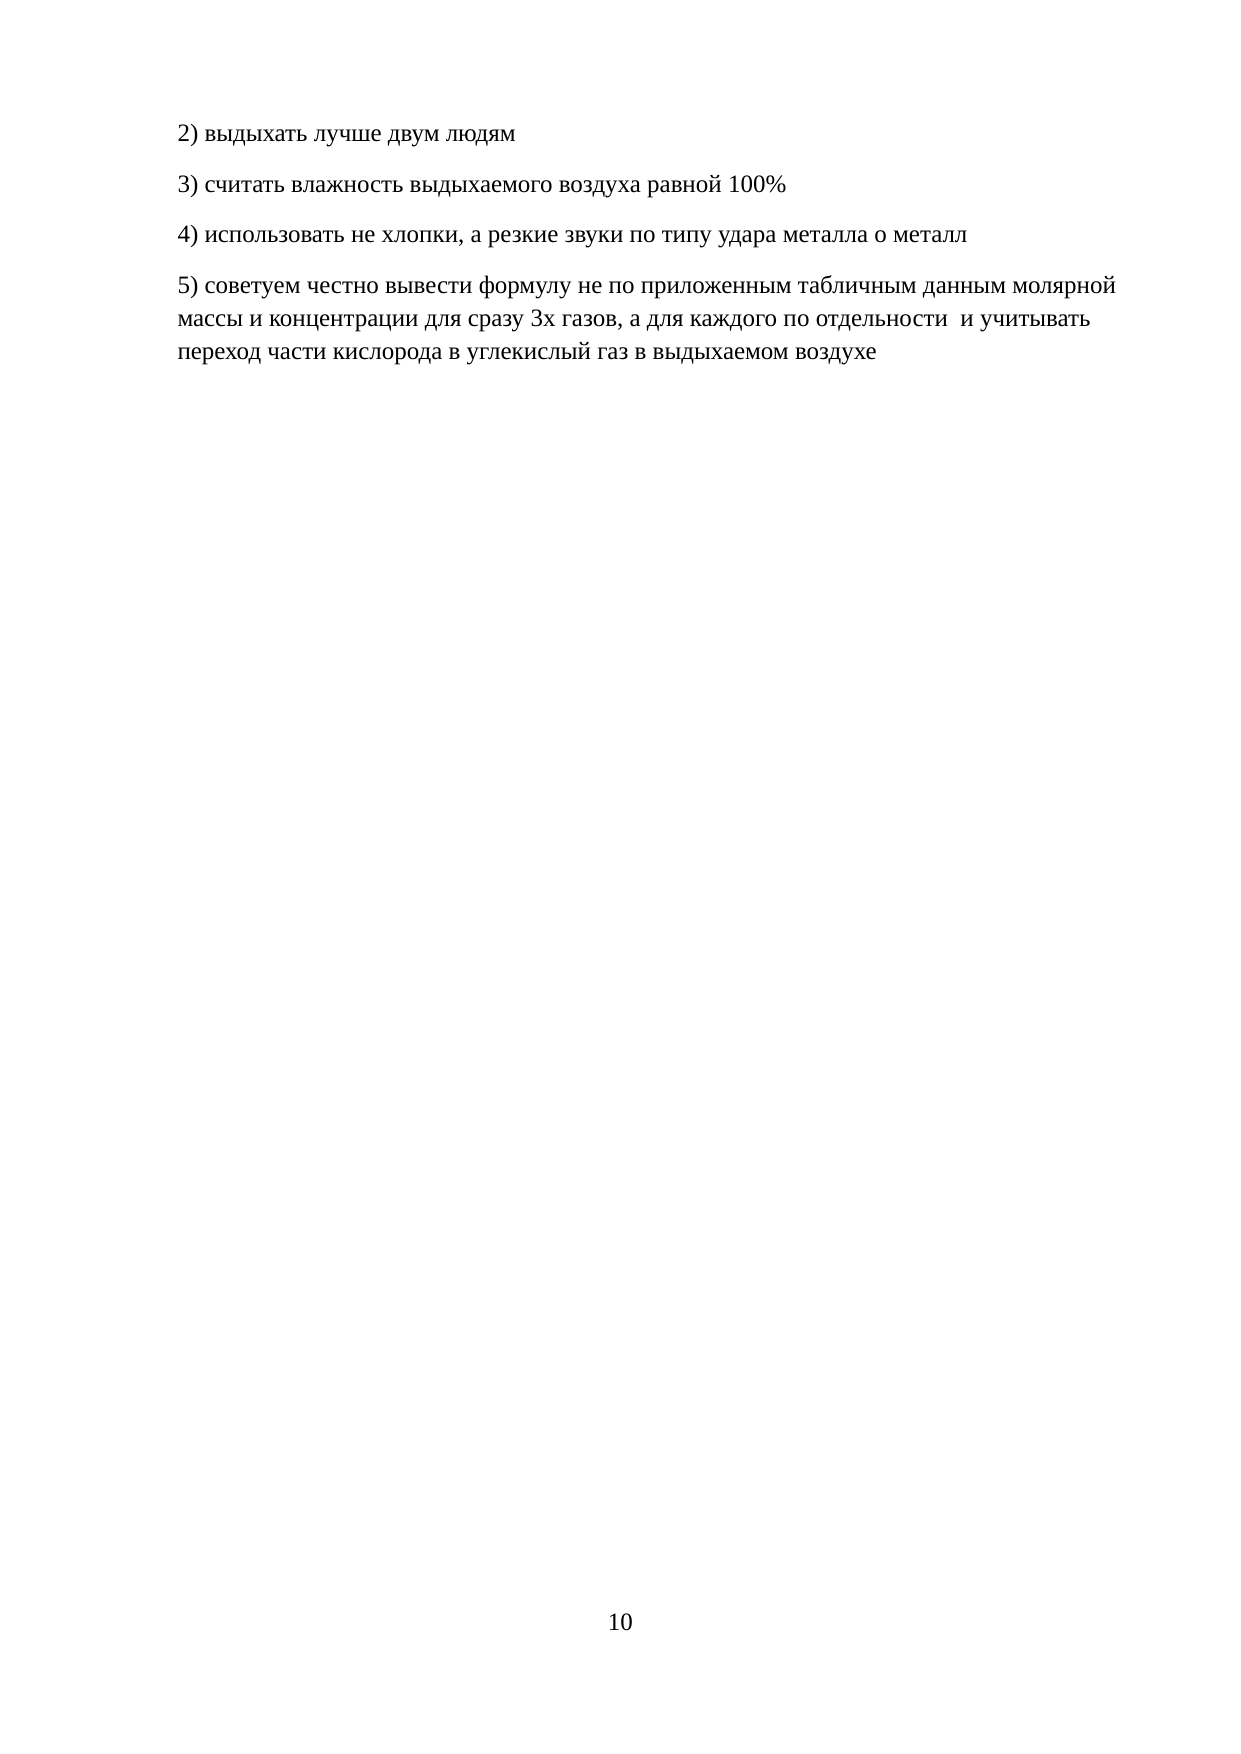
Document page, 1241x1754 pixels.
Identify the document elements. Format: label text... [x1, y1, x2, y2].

text 4) использовать не хлопки, а резкие звуки по типу удара металла о металл [177, 219, 1122, 248]
text 3) считать влажность выдыхаемого воздуха равной 100% [177, 169, 1122, 198]
text 5) советуем честно вывести формулу не по приложенным табличным данным молярной массы и концентрации для сразу 3х газов, а для каждого по отдельности и учитывать переход части кислорода в углекислый газ в выдыхаемом воздухе [177, 270, 1122, 365]
text 2) выдыхать лучше двум людям [177, 118, 1122, 147]
